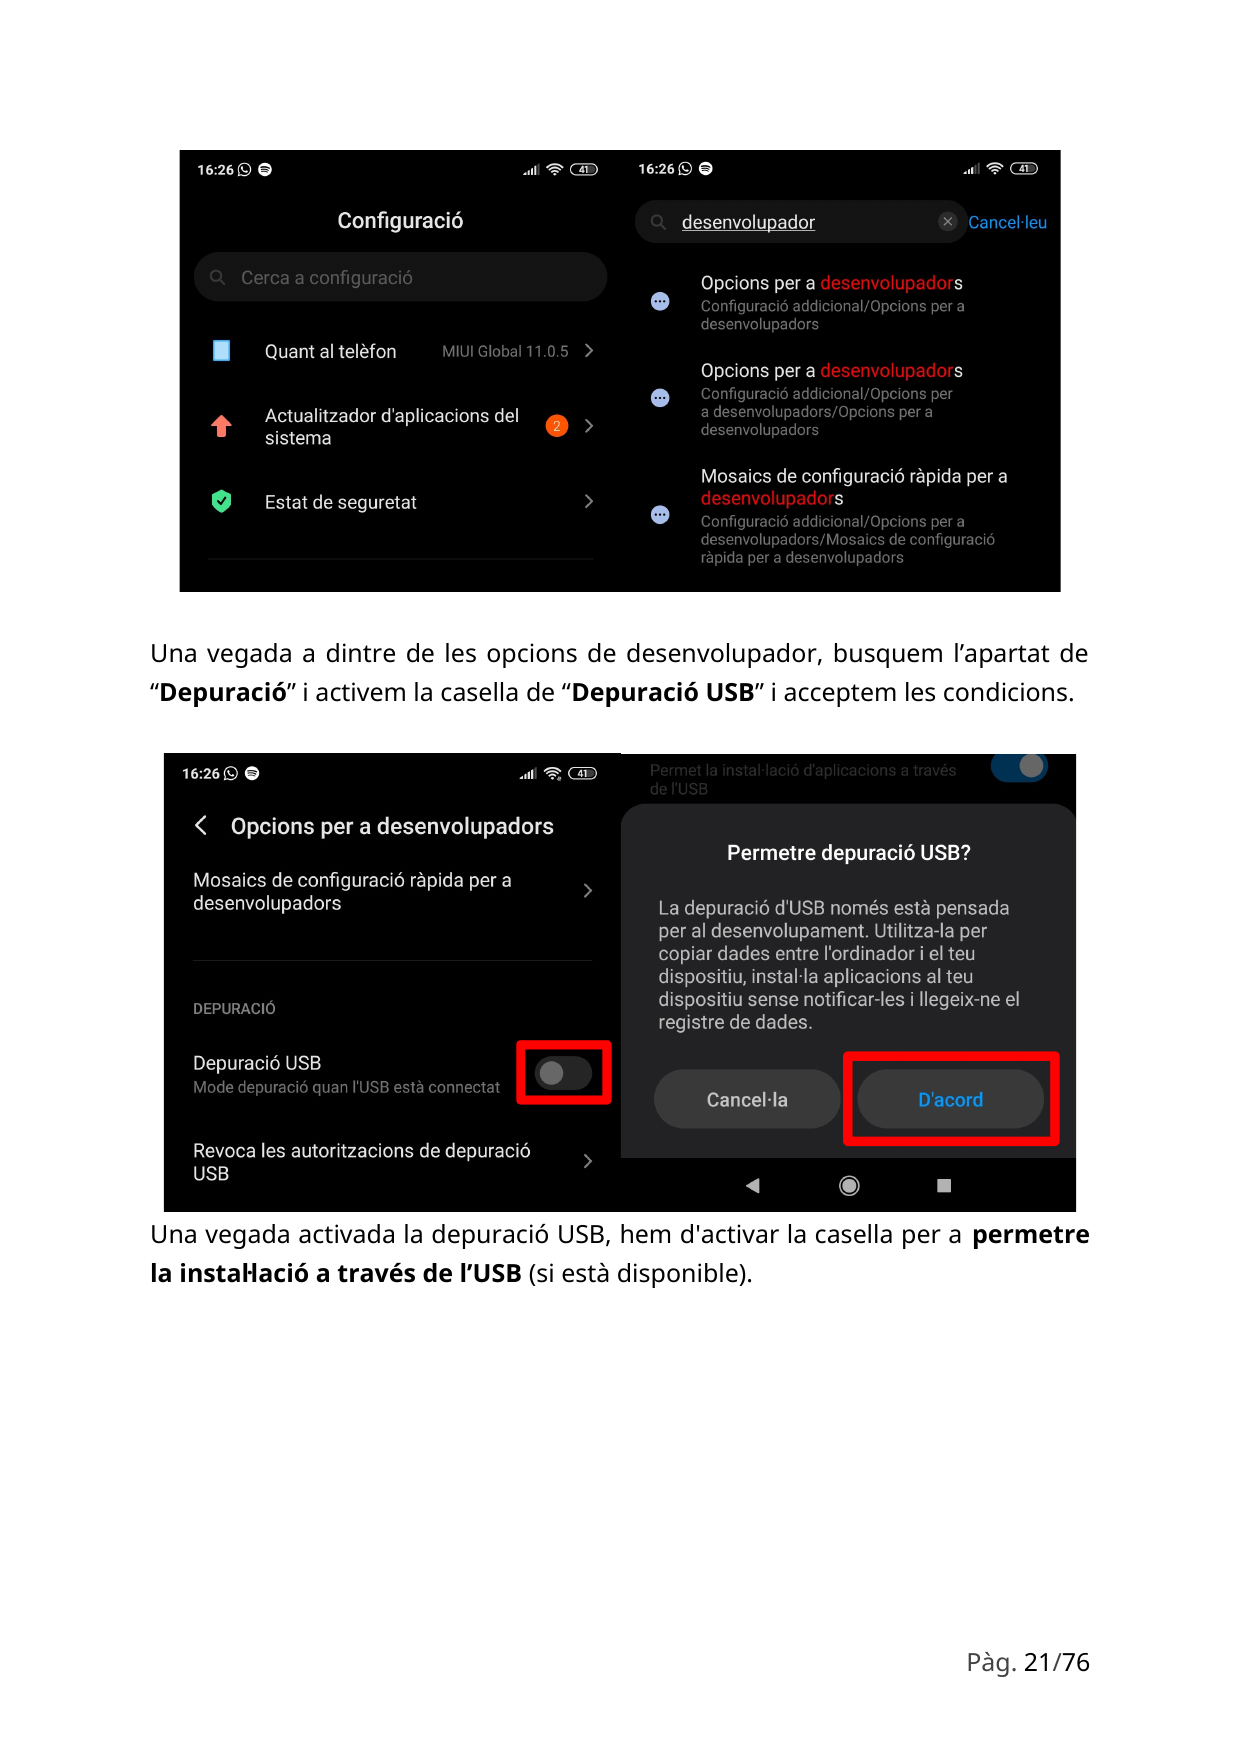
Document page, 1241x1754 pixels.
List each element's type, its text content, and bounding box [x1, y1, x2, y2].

text Una vegada activada la depuració USB, hem d'activar la casella per a permetre la instal·lació a través de l’USB (si està disponible). [150, 1217, 1090, 1290]
picture [179, 150, 1061, 592]
text Una vegada a dintre de les opcions de desenvolupador, busquem l’apartat de “Depuració” i activem la casella de “Depuració USB” i acceptem les condicions. [150, 636, 1090, 709]
picture [163, 753, 1077, 1212]
